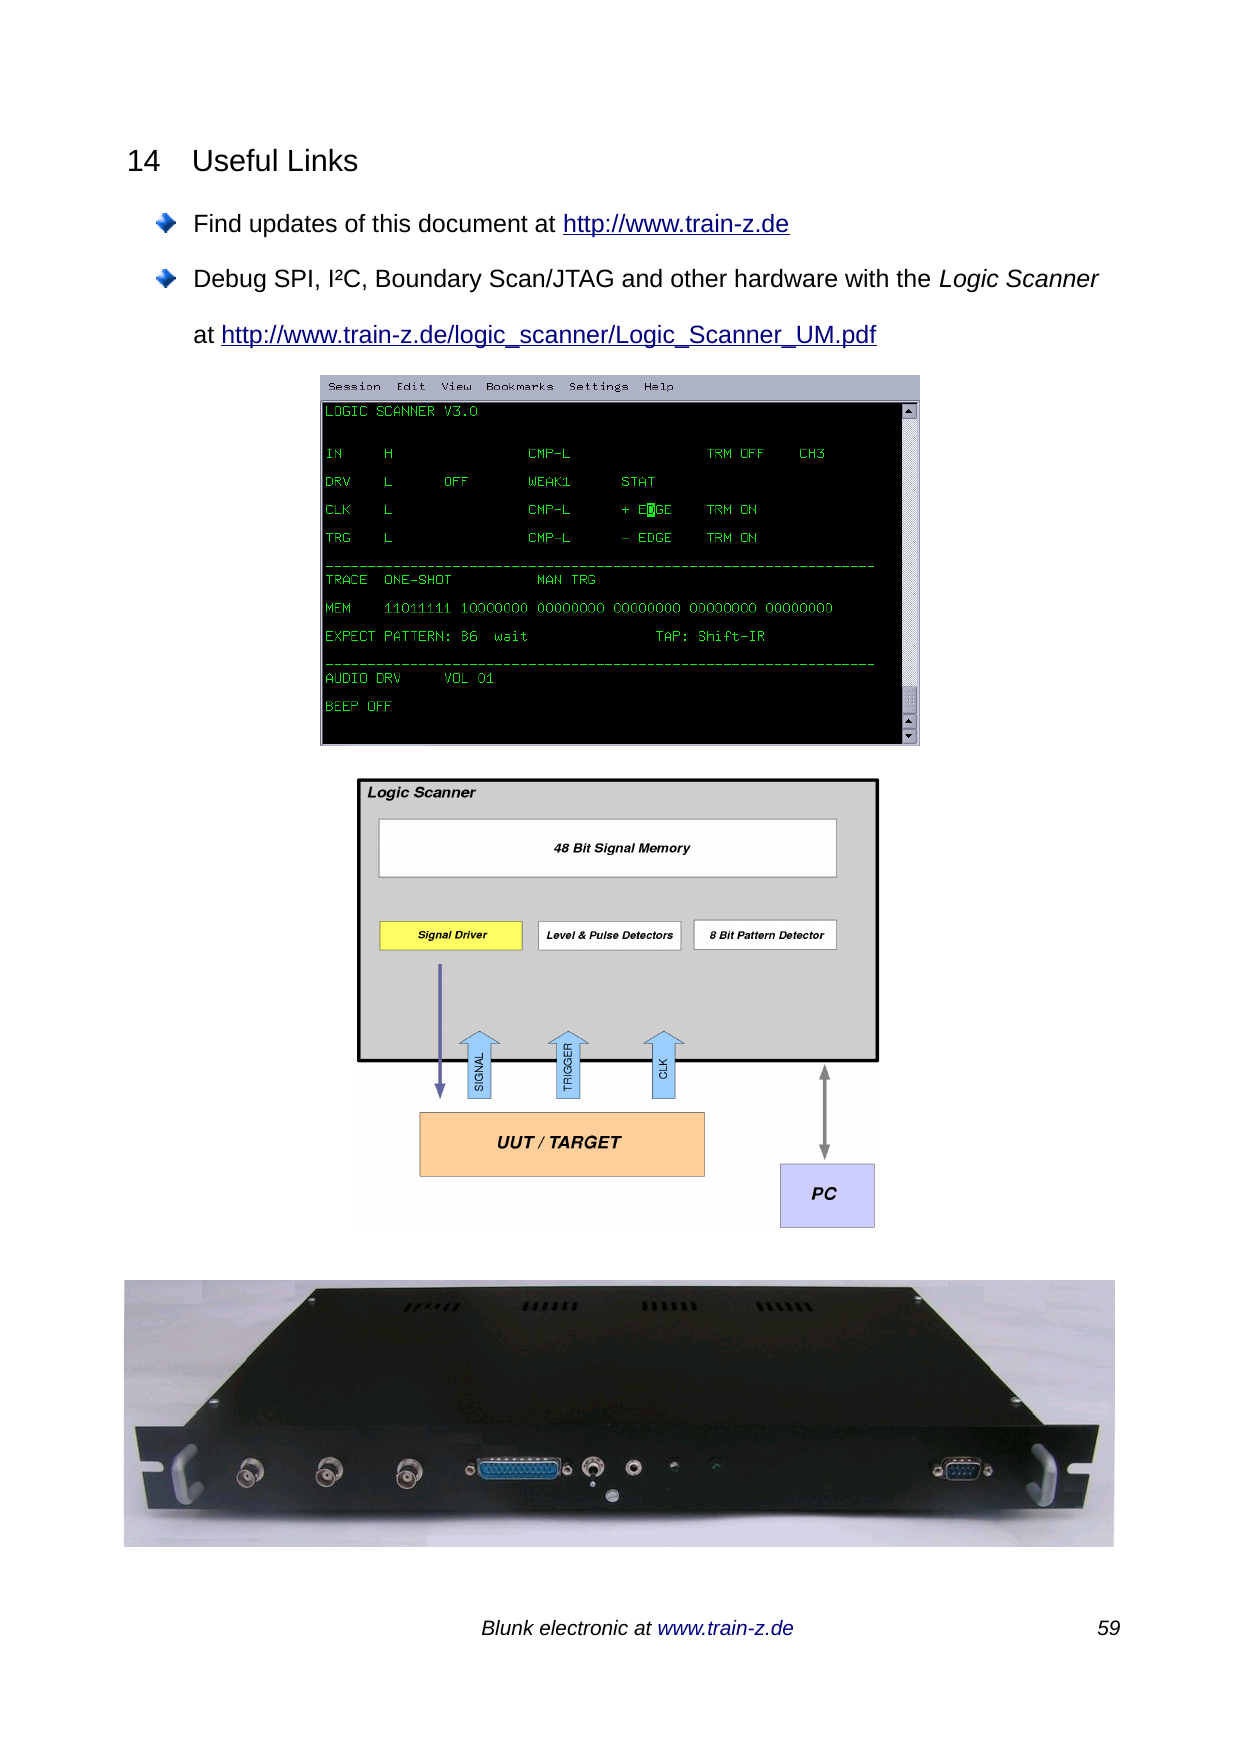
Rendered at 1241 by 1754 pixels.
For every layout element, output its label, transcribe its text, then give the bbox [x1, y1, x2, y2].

picture [320, 375, 920, 746]
subtitle Useful Links [118, 143, 1122, 178]
list Find updates of this document at http://www.train-z.de [156, 208, 1122, 237]
picture [355, 777, 880, 1231]
list Debug SPI, I²C, Boundary Scan/JTAG and other hardware with the Logic Scanner [156, 264, 1122, 293]
picture [156, 269, 176, 288]
picture [156, 213, 176, 233]
picture [123, 1280, 1115, 1547]
list at http://www.train-z.de/logic_scanner/Logic_Scanner_UM.pdf [156, 320, 1122, 348]
